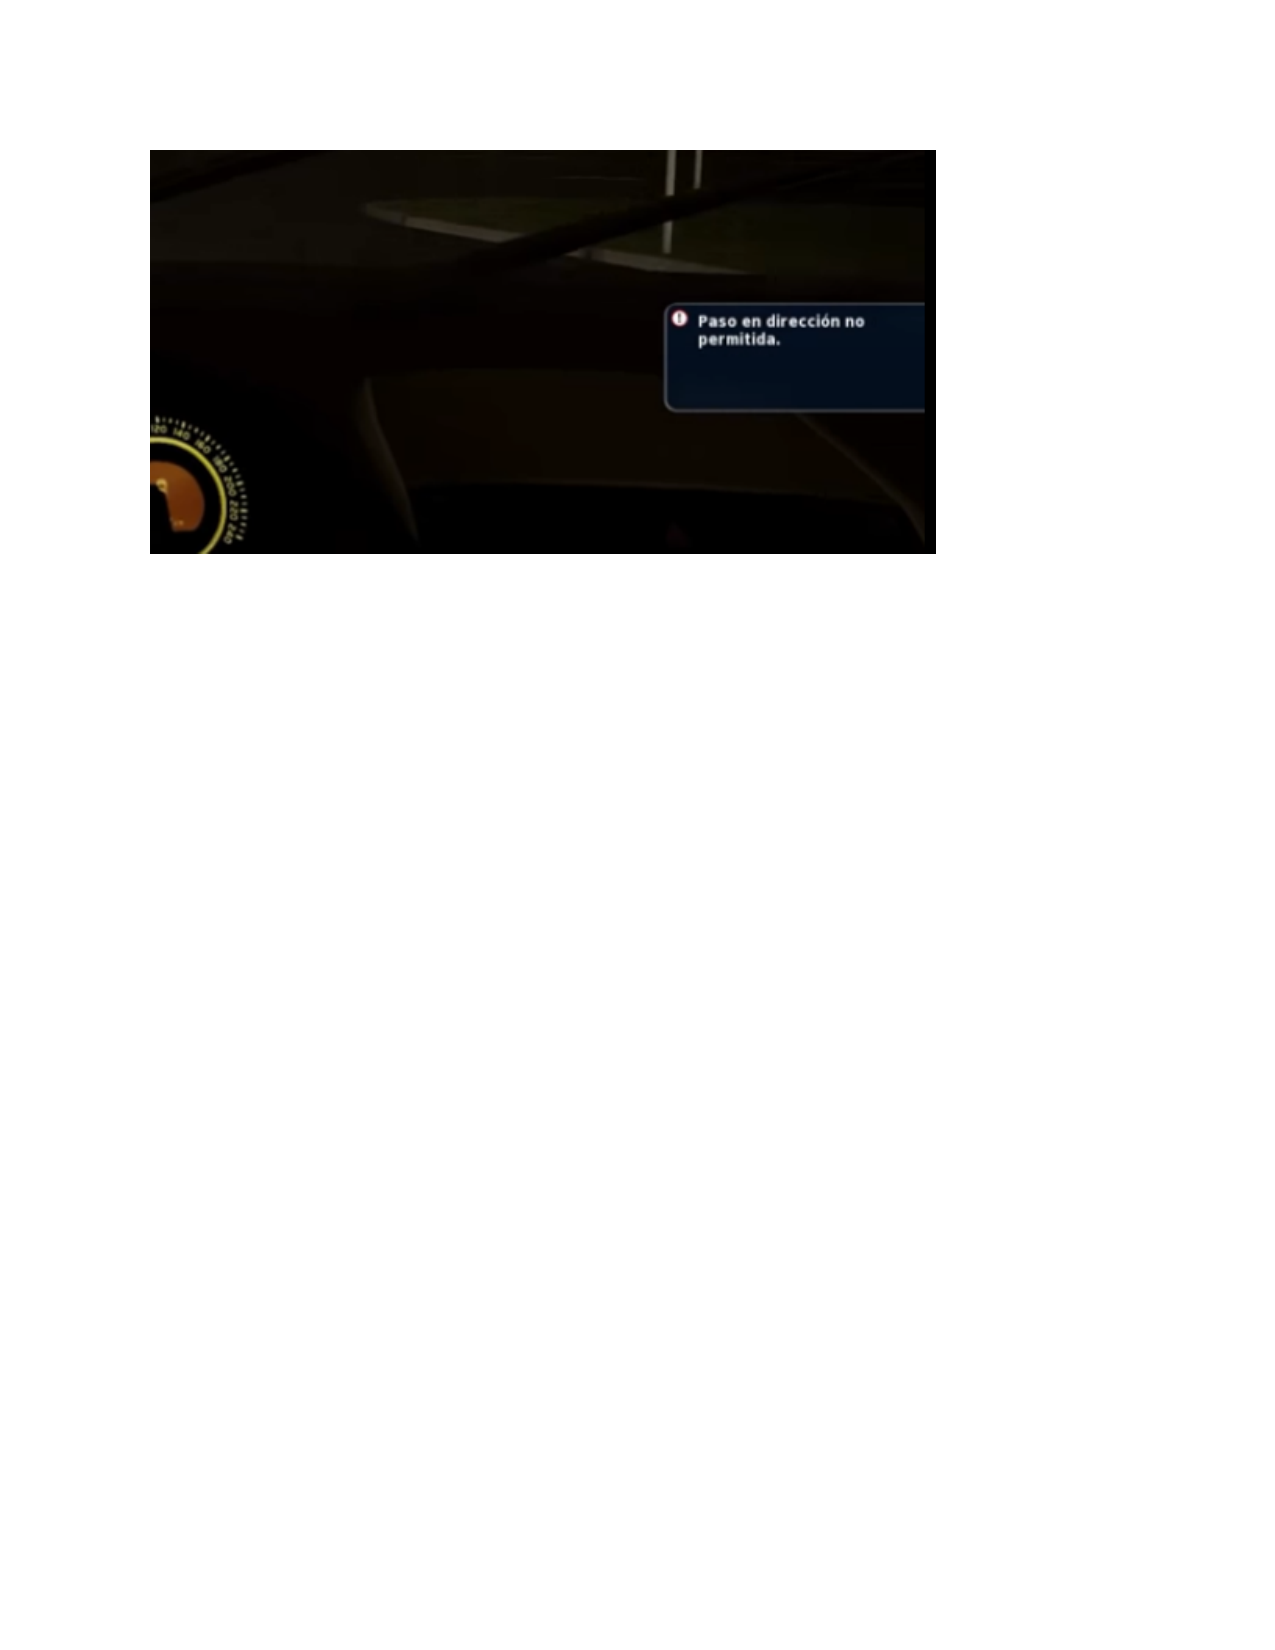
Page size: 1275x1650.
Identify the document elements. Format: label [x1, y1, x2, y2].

picture [150, 150, 936, 554]
